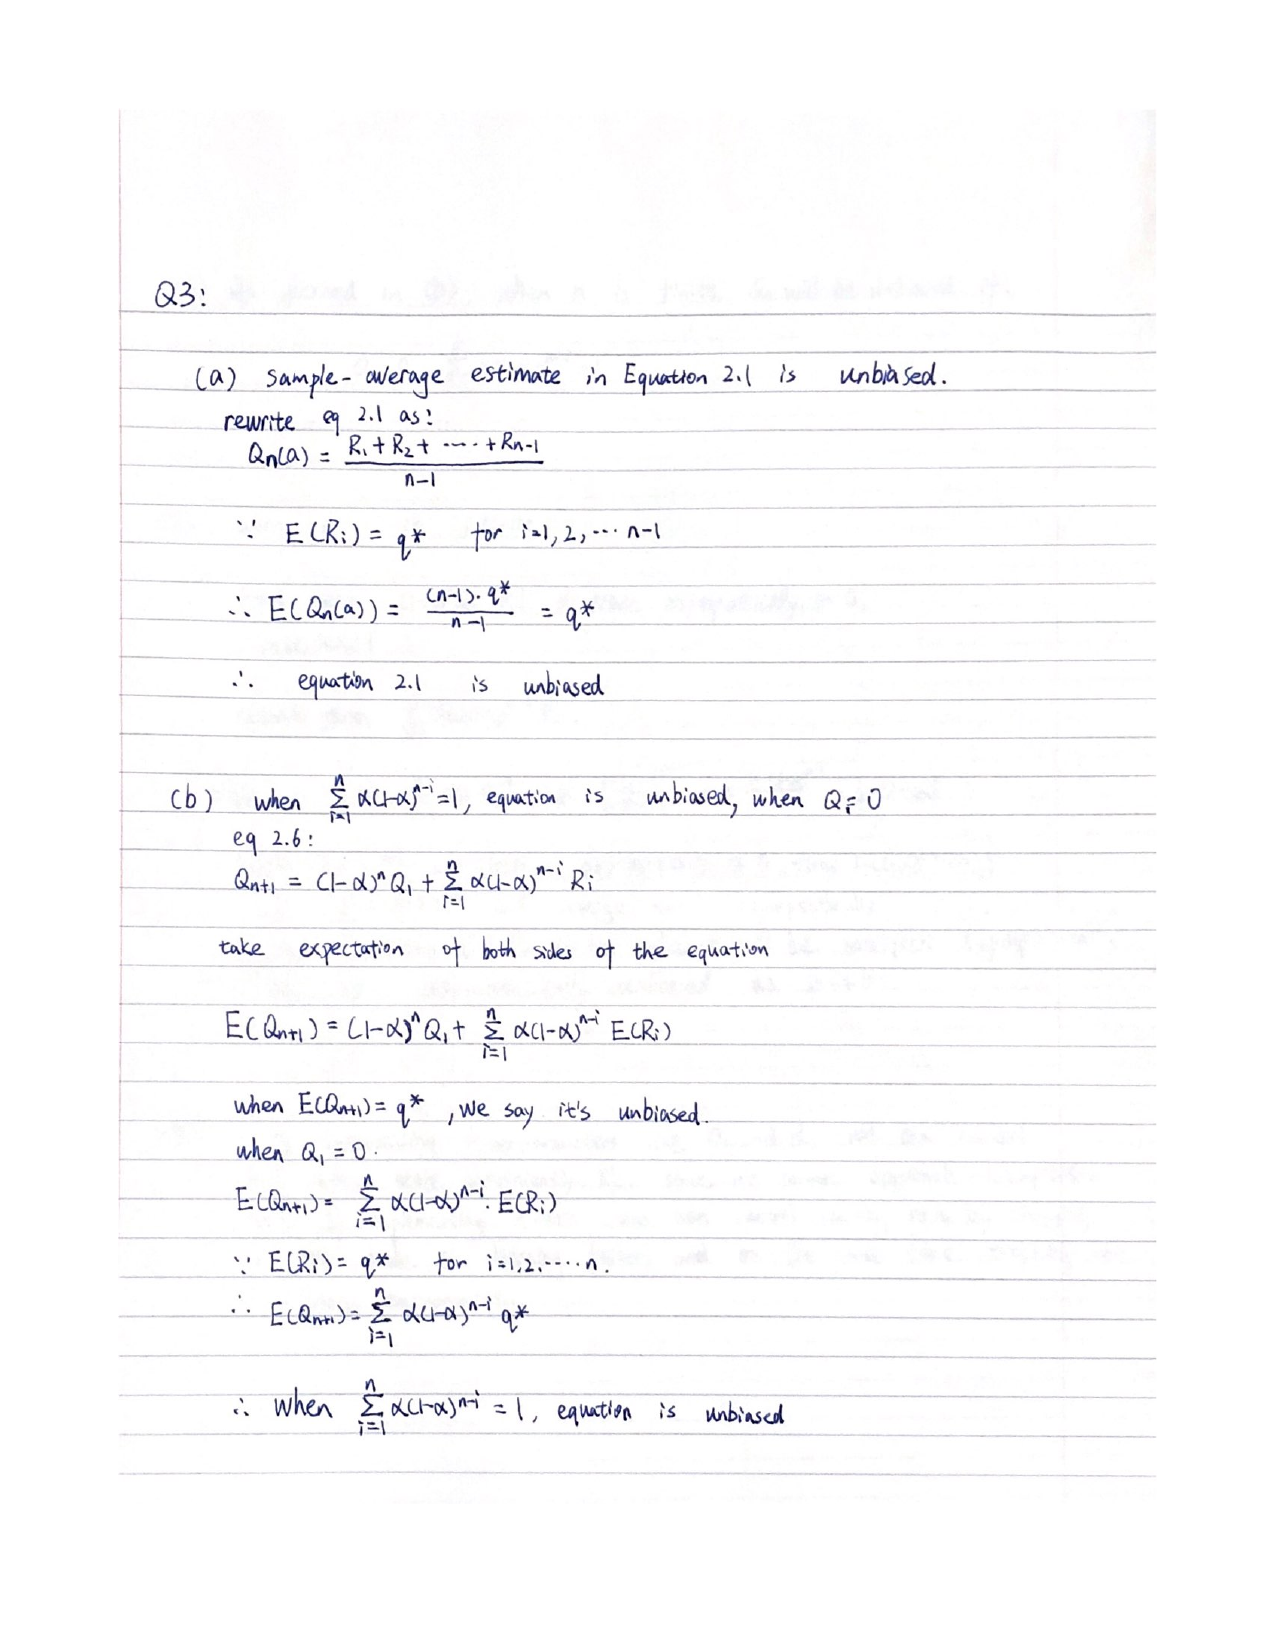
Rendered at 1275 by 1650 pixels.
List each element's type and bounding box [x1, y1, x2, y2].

picture [118, 108, 1157, 1504]
